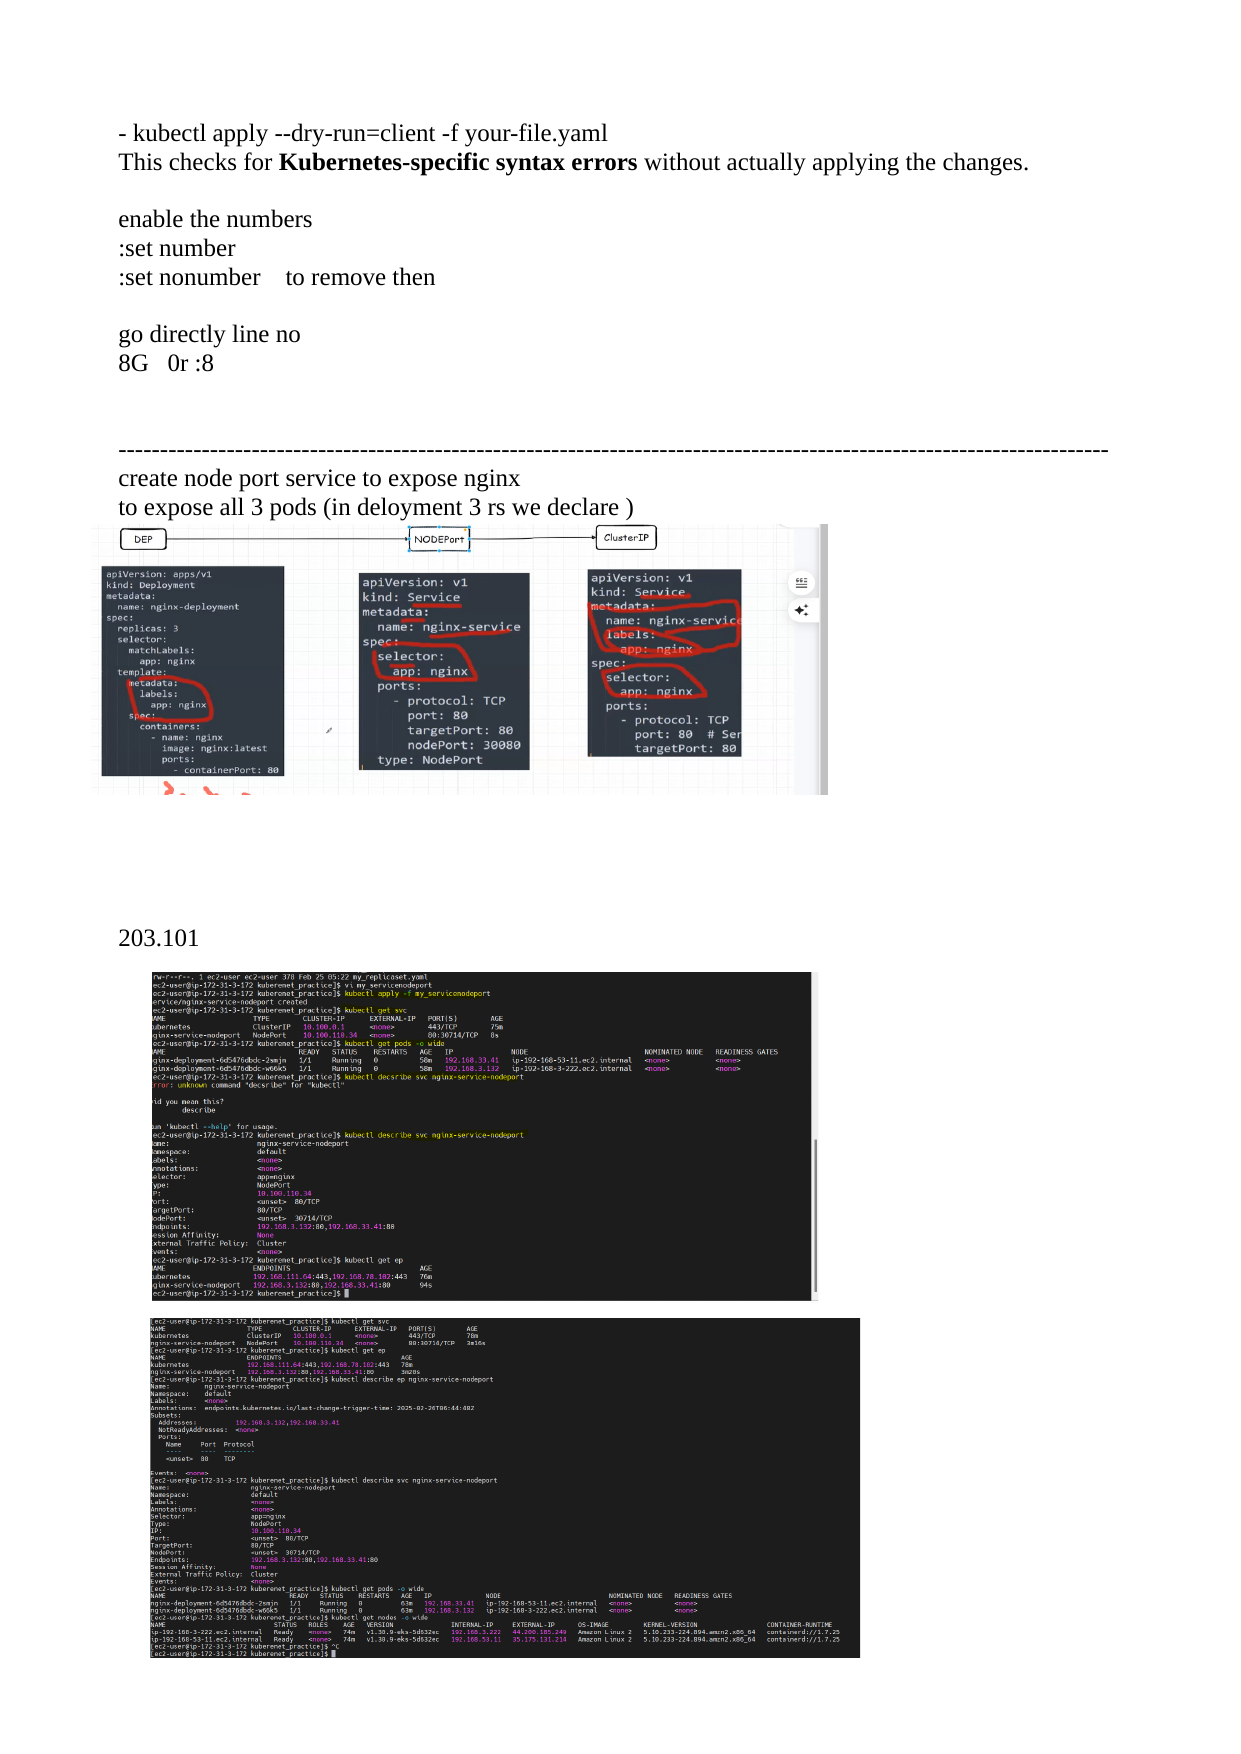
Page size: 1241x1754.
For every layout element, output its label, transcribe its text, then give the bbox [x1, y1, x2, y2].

picture [152, 972, 819, 1303]
text --------------------------------------------------- - kubectl apply --dry-run=client -f your-file.yaml This checks for Kubernetes-specific syntax errors without actually applying the changes. enable the numbers :set number :set nonumber to remove then go directly line no 8G 0r :8 ----------------------------------------------------------------------------------------------------------------------- [118, 118, 1122, 463]
picture [150, 1318, 861, 1658]
picture [91, 524, 828, 795]
text create node port service to expose nginx to expose all 3 pods (in deloyment 3 rs we declare ) [118, 463, 1122, 521]
text 203.101 [118, 894, 1122, 1067]
